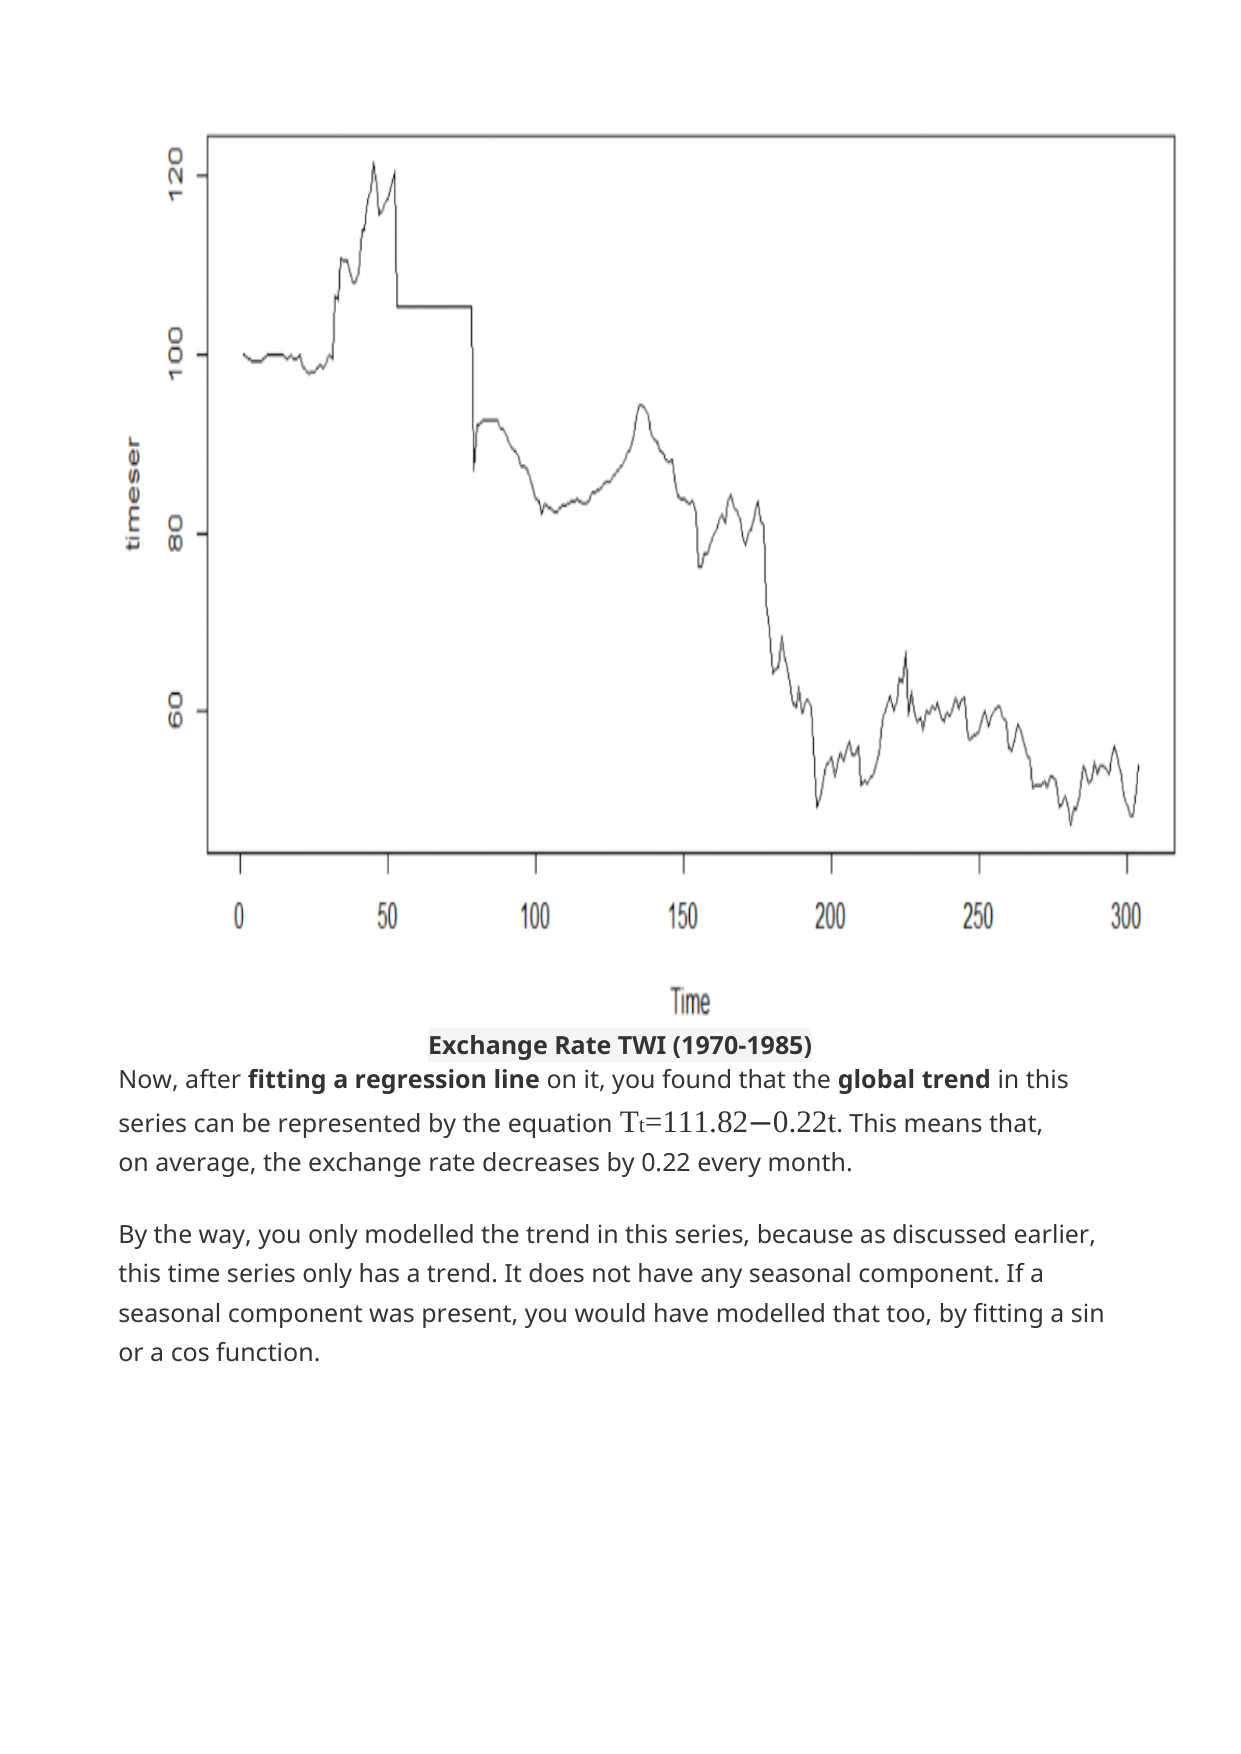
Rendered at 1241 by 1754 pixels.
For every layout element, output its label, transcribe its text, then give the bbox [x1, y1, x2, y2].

text Exchange Rate TWI (1970-1985) [118, 1028, 1122, 1062]
text By the way, you only modelled the trend in this series, because as discussed earlier, this time series only has a trend. It does not have any seasonal component. If a seasonal component was present, you would have modelled that too, by fitting a sin or a cos function. [118, 1217, 1122, 1368]
text Now, after fitting a regression line on it, you found that the global trend in this series can be represented by the equation Tt=111.82−0.22t. This means that, on average, the exchange rate decreases by 0.22 every month. [118, 1062, 1122, 1179]
